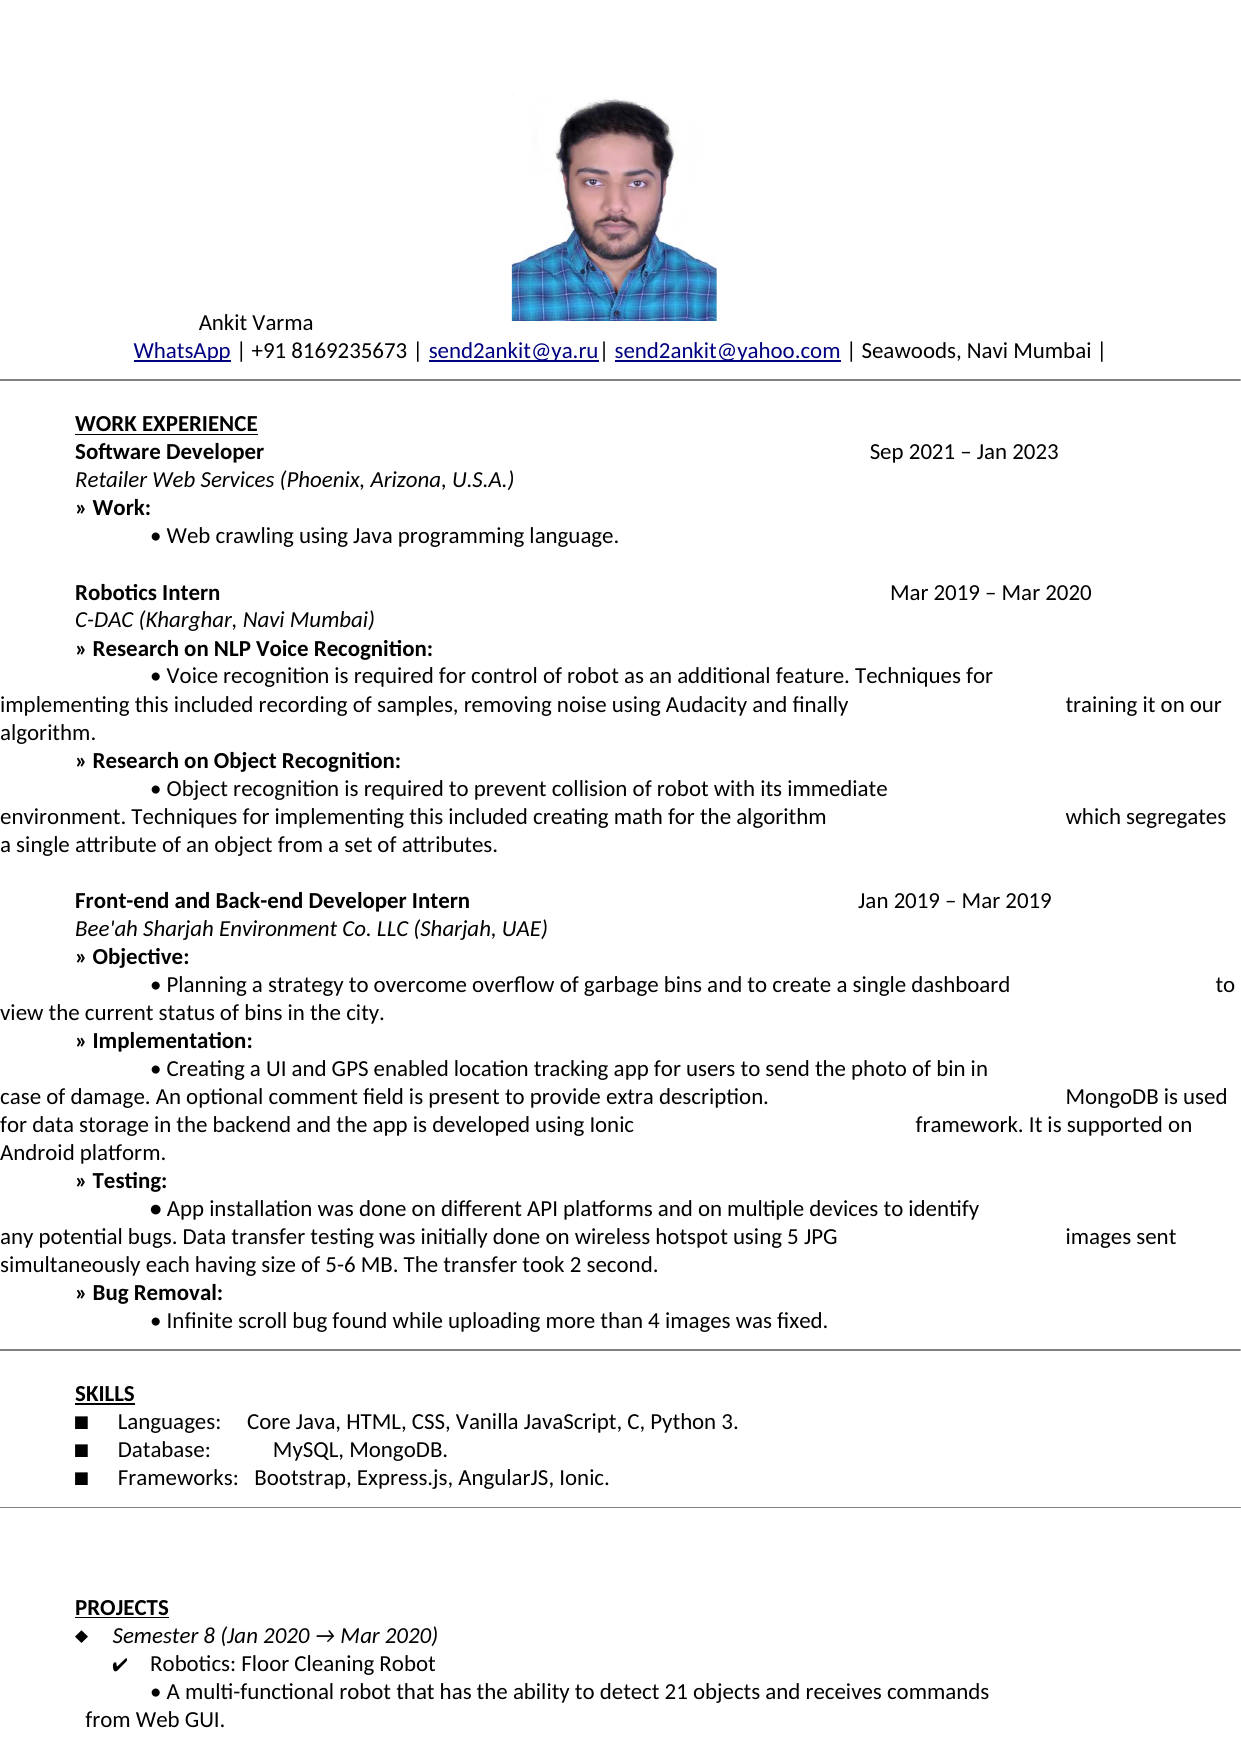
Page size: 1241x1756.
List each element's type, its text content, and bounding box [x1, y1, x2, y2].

text » Work: [0, 493, 1241, 522]
text Software Developer Sep 2021 – Jan 2023 [0, 437, 1241, 466]
text » Research on NLP Voice Recognition: [0, 634, 1241, 662]
text SKILLS [0, 1379, 1241, 1407]
text • App installation was done on different API platforms and on multiple devices to identify any potential bugs. Data transfer testing was initially done on wireless hotspot using 5 JPG images sent simultaneously each having size of 5-6 MB. The transfer took 2 second. [0, 1194, 1241, 1278]
text C-DAC (Kharghar, Navi Mumbai) [0, 606, 1241, 634]
text » Implementation: [0, 1026, 1241, 1054]
list Semester 8 (Jan 2020 → Mar 2020) [75, 1621, 1241, 1649]
text Ankit Varma [0, 308, 1241, 336]
text • Planning a strategy to overcome overflow of garbage bins and to create a single dashboard to view the current status of bins in the city. [0, 970, 1241, 1026]
text » Objective: [0, 942, 1241, 970]
list Frameworks: Bootstrap, Express.js, AngularJS, Ionic. [75, 1463, 1241, 1491]
text • Web crawling using Java programming language. [0, 522, 1241, 549]
text Bee'ah Sharjah Environment Co. LLC (Sharjah, UAE) [0, 914, 1241, 942]
text Front-end and Back-end Developer Intern Jan 2019 – Mar 2019 [0, 886, 1241, 914]
text • Infinite scroll bug found while uploading more than 4 images was fixed. [0, 1306, 1241, 1334]
text Retailer Web Services (Phoenix, Arizona, U.S.A.) [0, 466, 1241, 493]
text » Research on Object Recognition: [0, 746, 1241, 774]
text PROJECTS [0, 1593, 1241, 1621]
picture [511, 93, 717, 321]
text • A multi-functional robot that has the ability to detect 21 objects and receives commands from Web GUI. [0, 1677, 1241, 1733]
text WORK EXPERIENCE [0, 409, 1241, 437]
text WhatsApp | +91 8169235673 | send2ankit@ya.ru| send2ankit@yahoo.com | Seawoods, Navi Mumbai | [0, 336, 1241, 364]
text • Voice recognition is required for control of robot as an additional feature. Techniques for implementing this included recording of samples, removing noise using Audacity and finally training it on our algorithm. [0, 662, 1241, 746]
text Robotics Intern Mar 2019 – Mar 2020 [0, 578, 1241, 606]
text » Testing: [0, 1166, 1241, 1194]
list Robotics: Floor Cleaning Robot [112, 1649, 1241, 1677]
text • Creating a UI and GPS enabled location tracking app for users to send the photo of bin in case of damage. An optional comment field is present to provide extra description. MongoDB is used for data storage in the backend and the app is developed using Ionic framework. It is supported on Android platform. [0, 1054, 1241, 1166]
list Database: MySQL, MongoDB. [75, 1435, 1241, 1463]
text » Bug Removal: [0, 1278, 1241, 1306]
text • Object recognition is required to prevent collision of robot with its immediate environment. Techniques for implementing this included creating math for the algorithm which segregates a single attribute of an object from a set of attributes. [0, 774, 1241, 858]
list Languages: Core Java, HTML, CSS, Vanilla JavaScript, C, Python 3. [75, 1407, 1241, 1435]
